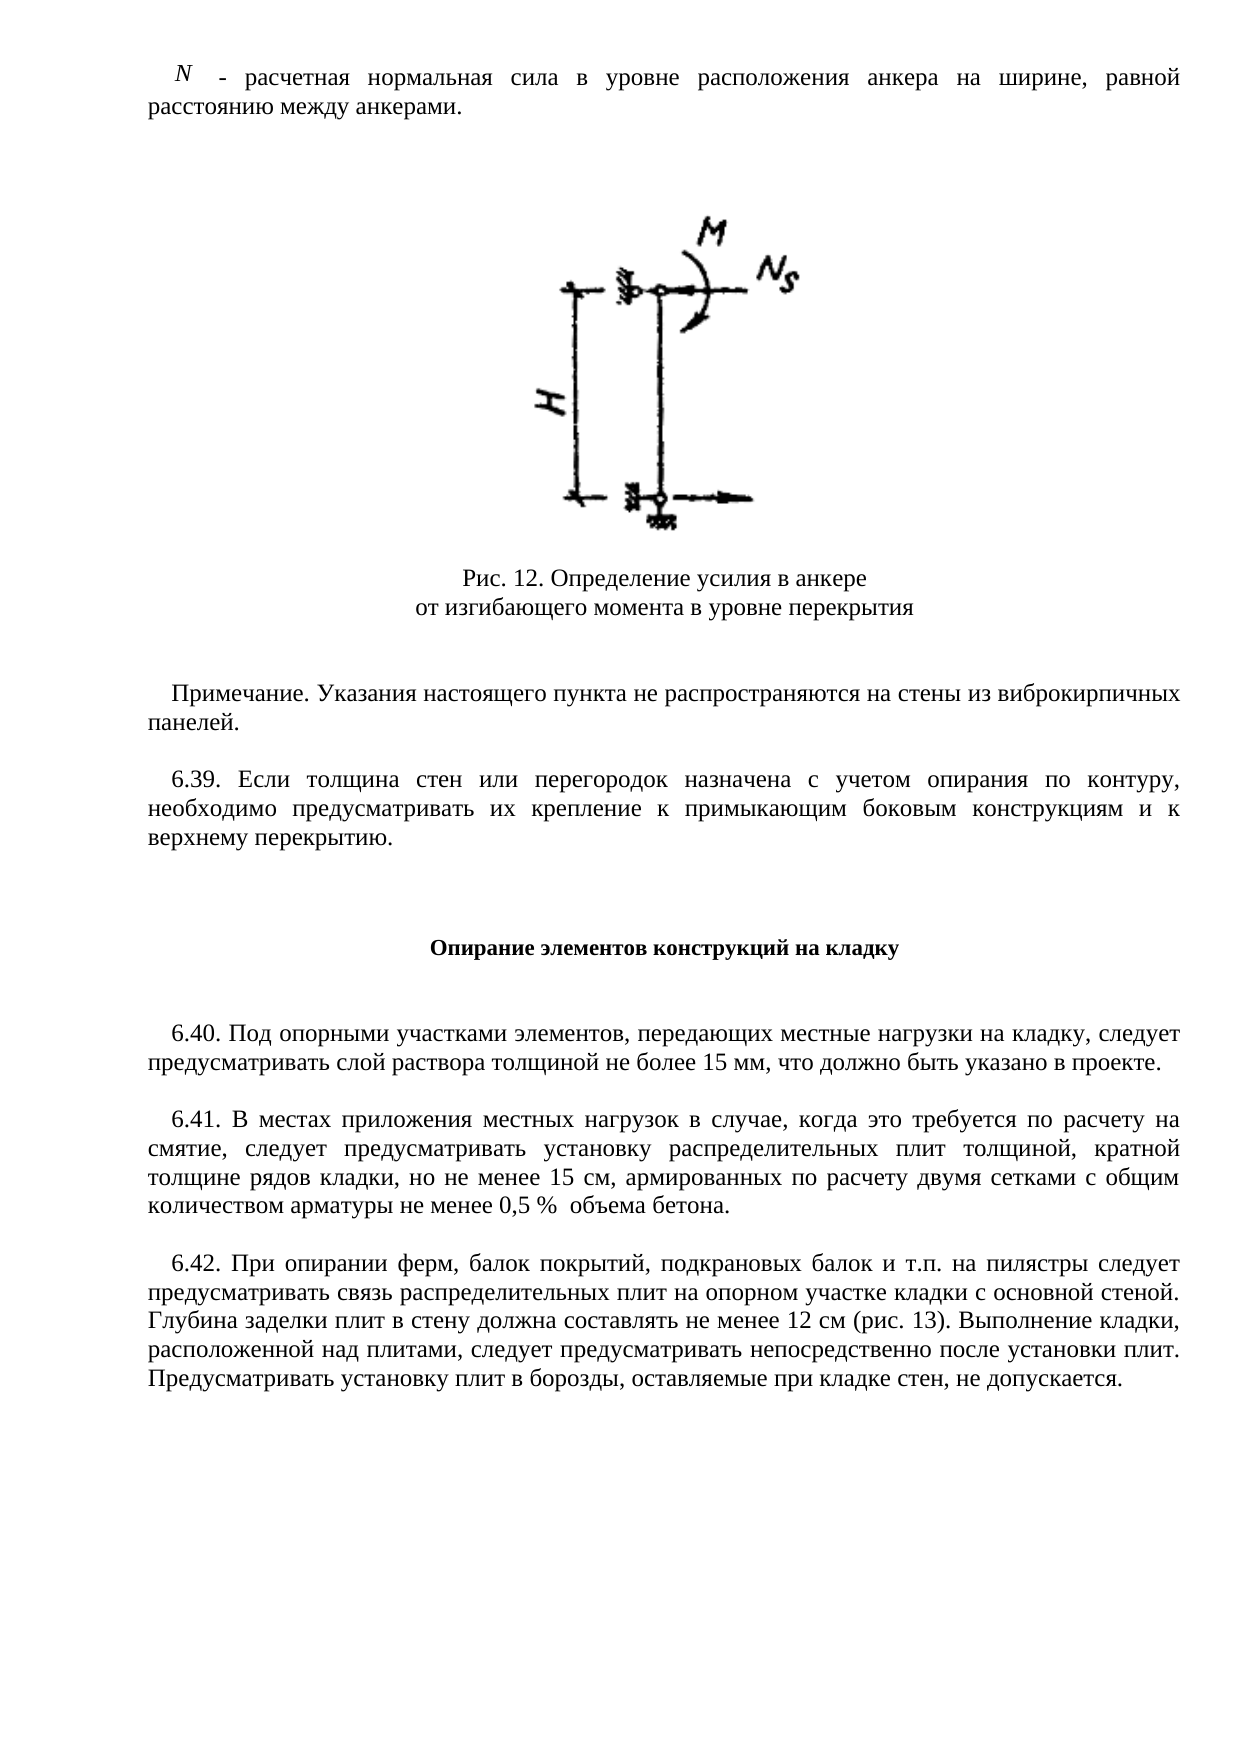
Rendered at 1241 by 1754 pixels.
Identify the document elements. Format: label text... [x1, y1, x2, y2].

subtitle Опирание элементов конструкций на кладку [148, 934, 1181, 961]
picture [526, 206, 803, 534]
text Примечание. Указания настоящего пункта не распространяются на стены из виброкирпичных панелей. [148, 678, 1181, 735]
text 6.42. При опирании ферм, балок покрытий, подкрановых балок и т.п. на пилястры следует предусматривать связь распределительных плит на опорном участке кладки с основной стеной. Глубина заделки плит в стену должна составлять не менее 12 см (рис. 13). Выполнение кладки, расположенной над плитами, следует предусматривать непосредственно после установки плит. Предусматривать установку плит в борозды, оставляемые при кладке стен, не допускается. [148, 1248, 1181, 1392]
text от изгибающего момента в уровне перекрытия [148, 592, 1181, 620]
text 6.39. Если толщина стен или перегородок назначена с учетом опирания по контуру, необходимо предусматривать их крепление к примыкающим боковым конструкциям и к верхнему перекрытию. [148, 764, 1181, 850]
text - расчетная нормальная сила в уровне расположения анкера на ширине, равной расстоянию между анкерами. [148, 59, 1181, 120]
text 6.40. Под опорными участками элементов, передающих местные нагрузки на кладку, следует предусматривать слой раствора толщиной не более 15 мм, что должно быть указано в проекте. [148, 1018, 1181, 1076]
text Рис. 12. Определение усилия в анкере [148, 563, 1181, 592]
text 6.41. В местах приложения местных нагрузок в случае, когда это требуется по расчету на смятие, следует предусматривать установку распределительных плит толщиной, кратной толщине рядов кладки, но не менее 15 см, армированных по расчету двумя сетками с общим количеством арматуры не менее 0,5 % объема бетона. [148, 1104, 1181, 1219]
